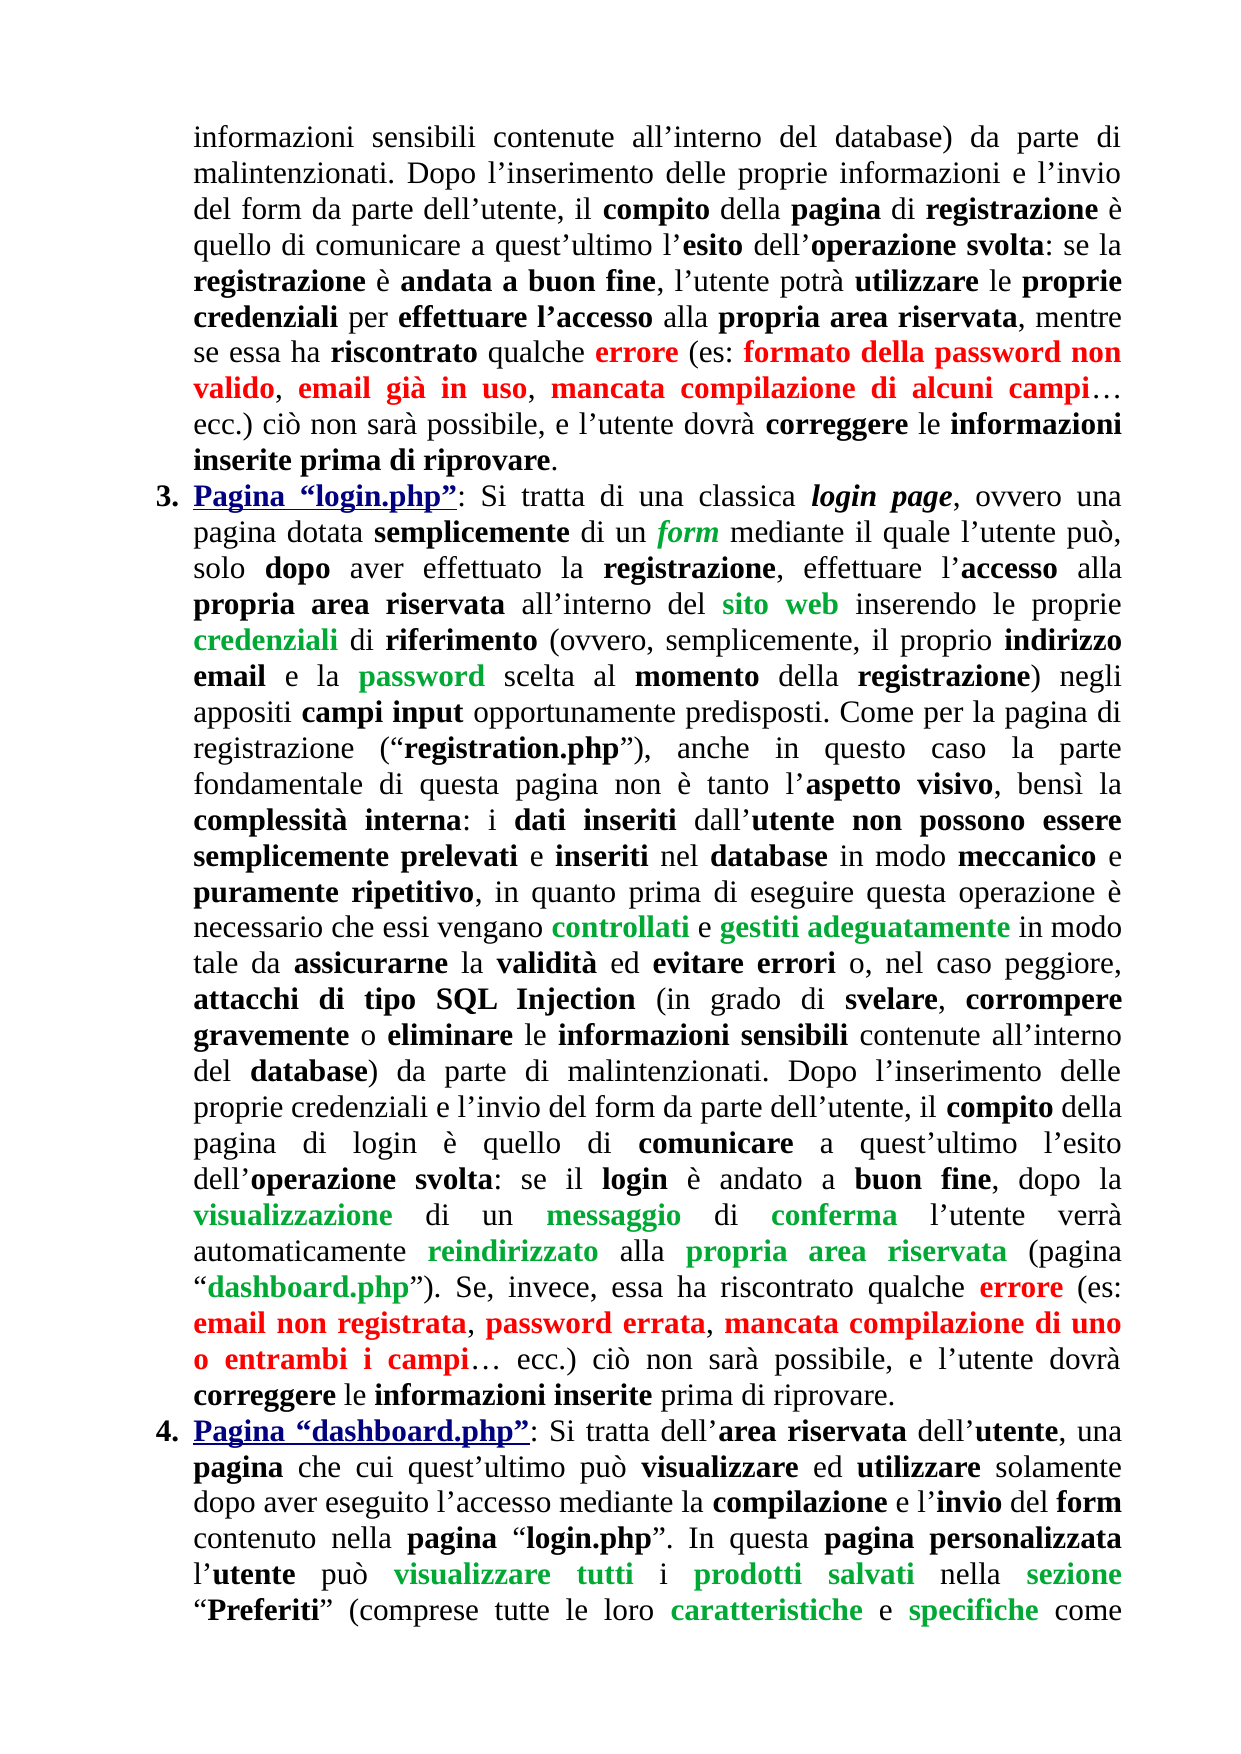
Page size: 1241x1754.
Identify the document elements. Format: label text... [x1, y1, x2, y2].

list Pagina “dashboard.php”: Si tratta dell’area riservata dell’utente, una pagina che cui quest’ultimo può visualizzare ed utilizzare solamente dopo aver eseguito l’accesso mediante la compilazione e l’invio del form contenuto nella pagina “login.php”. In questa pagina personalizzata l’utente può visualizzare tutti i prodotti salvati nella sezione “Preferiti” (comprese tutte le loro caratteristiche e specifiche come [156, 1412, 1122, 1627]
list Pagina “login.php”: Si tratta di una classica login page, ovvero una pagina dotata semplicemente di un form mediante il quale l’utente può, solo dopo aver effettuato la registrazione, effettuare l’accesso alla propria area riservata all’interno del sito web inserendo le proprie credenziali di riferimento (ovvero, semplicemente, il proprio indirizzo email e la password scelta al momento della registrazione) negli appositi campi input opportunamente predisposti. Come per la pagina di registrazione (“registration.php”), anche in questo caso la parte fondamentale di questa pagina non è tanto l’aspetto visivo, bensì la complessità interna: i dati inseriti dall’utente non possono essere semplicemente prelevati e inseriti nel database in modo meccanico e puramente ripetitivo, in quanto prima di eseguire questa operazione è necessario che essi vengano controllati e gestiti adeguatamente in modo tale da assicurarne la validità ed evitare errori o, nel caso peggiore, attacchi di tipo SQL Injection (in grado di svelare, corrompere gravemente o eliminare le informazioni sensibili contenute all’interno del database) da parte di malintenzionati. Dopo l’inserimento delle proprie credenziali e l’invio del form da parte dell’utente, il compito della pagina di login è quello di comunicare a quest’ultimo l’esito dell’operazione svolta: se il login è andato a buon fine, dopo la visualizzazione di un messaggio di conferma l’utente verrà automaticamente reindirizzato alla propria area riservata (pagina “dashboard.php”). Se, invece, essa ha riscontrato qualche errore (es: email non registrata, password errata, mancata compilazione di uno o entrambi i campi… ecc.) ciò non sarà possibile, e l’utente dovrà correggere le informazioni inserite prima di riprovare. [156, 477, 1122, 1412]
list informazioni sensibili contenute all’interno del database) da parte di malintenzionati. Dopo l’inserimento delle proprie informazioni e l’invio del form da parte dell’utente, il compito della pagina di registrazione è quello di comunicare a quest’ultimo l’esito dell’operazione svolta: se la registrazione è andata a buon fine, l’utente potrà utilizzare le proprie credenziali per effettuare l’accesso alla propria area riservata, mentre se essa ha riscontrato qualche errore (es: formato della password non valido, email già in uso, mancata compilazione di alcuni campi… ecc.) ciò non sarà possibile, e l’utente dovrà correggere le informazioni inserite prima di riprovare. [156, 118, 1122, 477]
